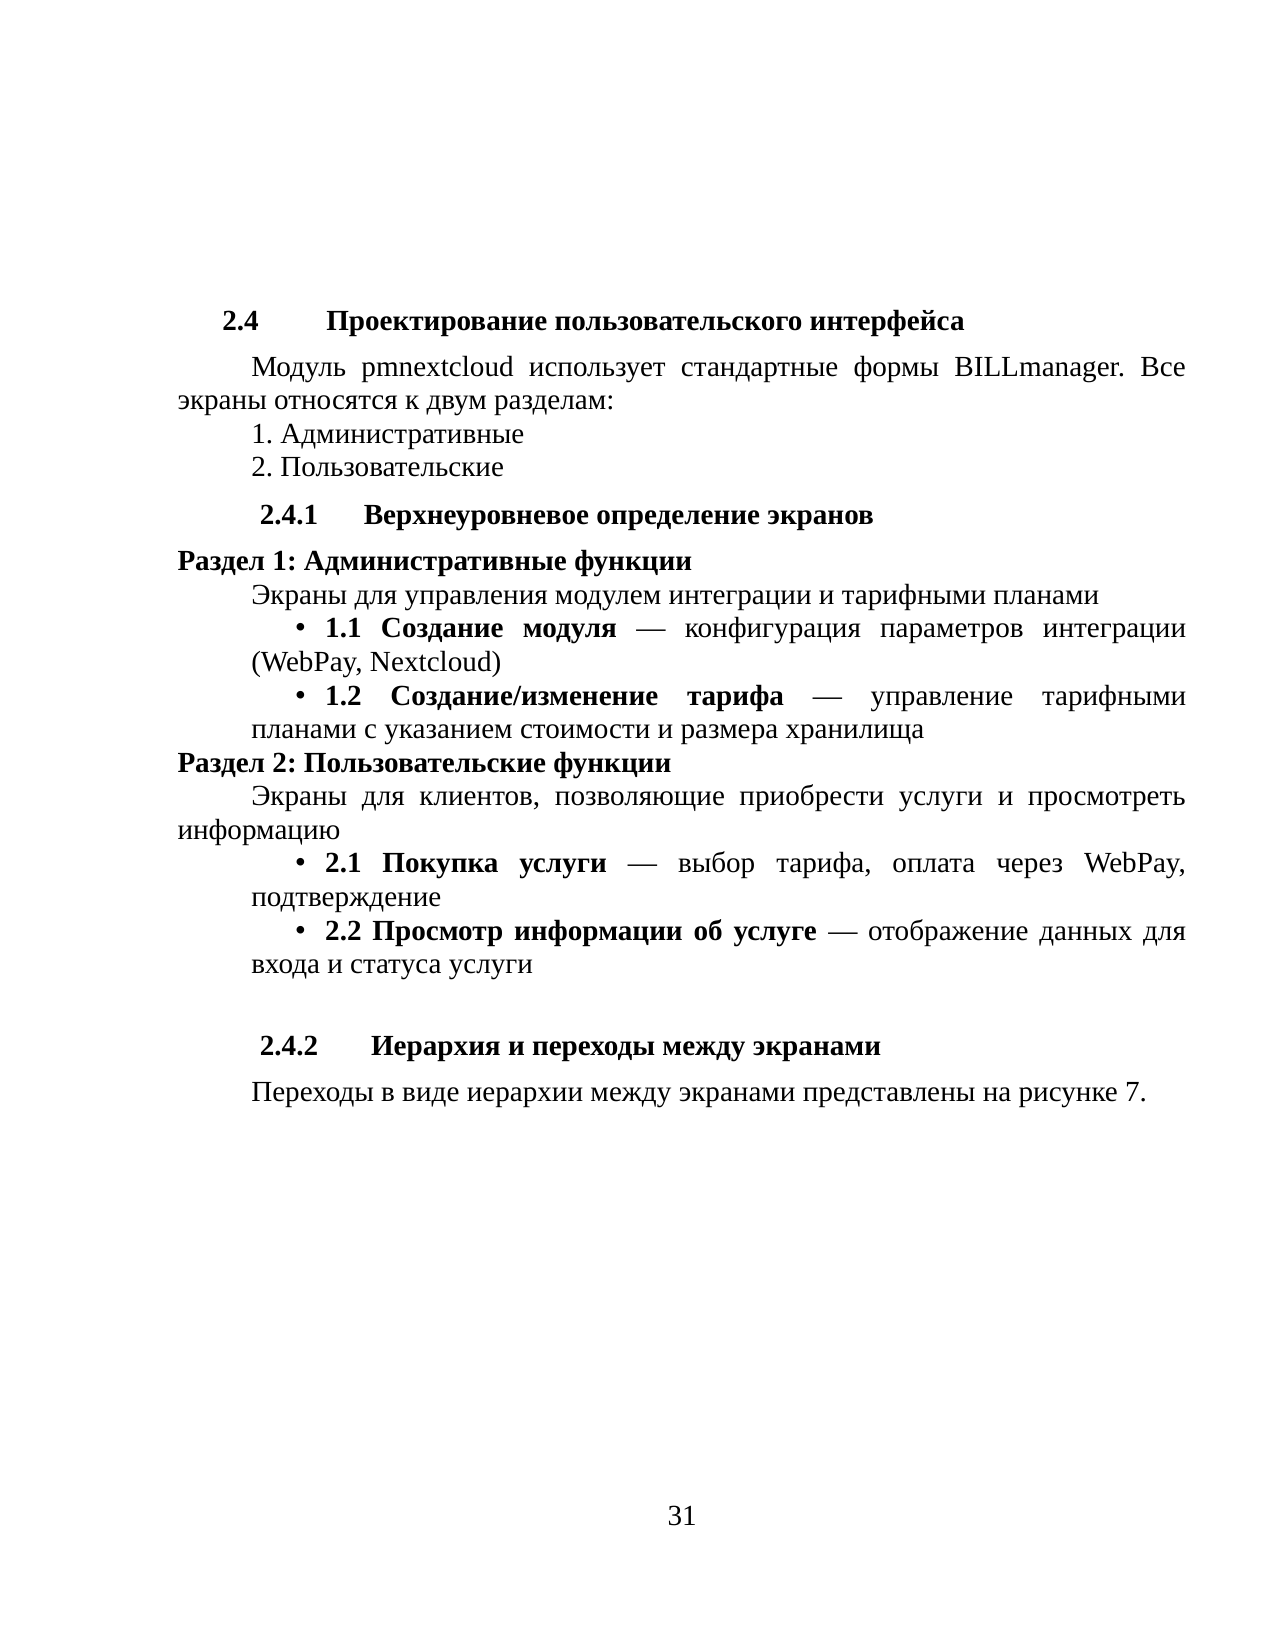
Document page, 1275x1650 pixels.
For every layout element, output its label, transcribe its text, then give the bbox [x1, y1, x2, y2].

text 2. Пользовательские [177, 449, 1186, 483]
text 1. Административные [177, 416, 1186, 449]
text Модуль pmnextcloud использует стандартные формы BILLmanager. Все экраны относятся к двум разделам: [177, 349, 1186, 416]
text Переходы в виде иерархии между экранами представлены на рисунке 7. [177, 1074, 1186, 1108]
text Экраны для управления модулем интеграции и тарифными планами [177, 577, 1186, 611]
subtitle Проектирование пользовательского интерфейса [215, 303, 1186, 336]
list 1.1 Создание модуля — конфигурация параметров интеграции (WebPay, Nextcloud) [222, 611, 1186, 678]
text Экраны для клиентов, позволяющие приобрести услуги и просмотреть информацию [177, 778, 1186, 846]
text Раздел 2: Пользовательские функции [177, 745, 1186, 778]
list 2.2 Просмотр информации об услуге — отображение данных для входа и статуса услуги [222, 913, 1186, 980]
subtitle Иерархия и переходы между экранами [252, 1028, 1186, 1062]
subtitle Верхнеуровневое определение экранов [252, 497, 1186, 531]
list 2.1 Покупка услуги — выбор тарифа, оплата через WebPay, подтверждение [222, 846, 1186, 913]
list 1.2 Создание/изменение тарифа — управление тарифными планами с указанием стоимости и размера хранилища [222, 678, 1186, 745]
text Раздел 1: Административные функции [177, 543, 1186, 577]
